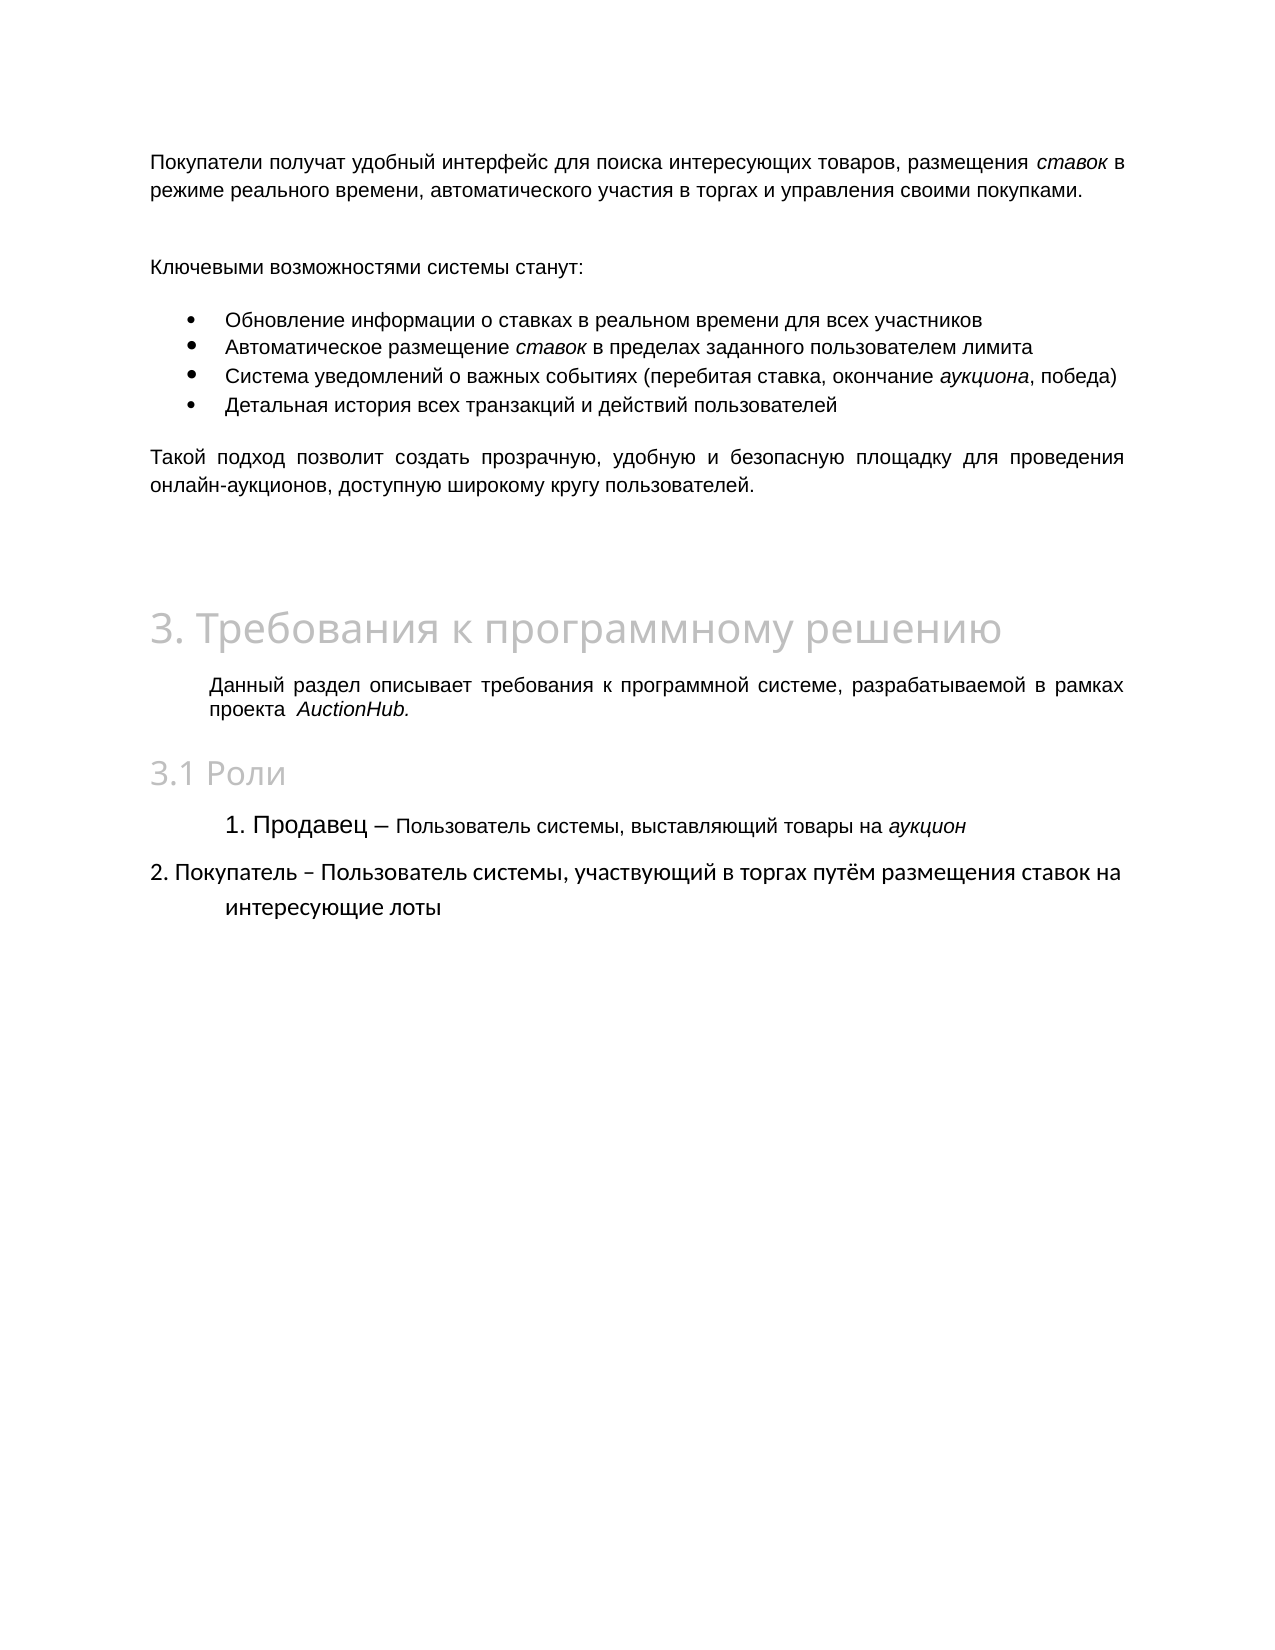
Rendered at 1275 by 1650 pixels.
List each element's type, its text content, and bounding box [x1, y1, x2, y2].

text Покупатели получат удобный интерфейс для поиска интересующих товаров, размещения ставок в режиме реального времени, автоматического участия в торгах и управления своими покупками. [150, 150, 1125, 201]
subtitle 3.1 Роли [150, 750, 1125, 795]
list Обновление информации о ставках в реальном времени для всех участников [187, 307, 1125, 332]
list Детальная история всех транзакций и действий пользователей [187, 393, 1125, 417]
list Автоматическое размещение ставок в пределах заданного пользователем лимита [187, 335, 1125, 360]
list Система уведомлений о важных событиях (перебитая ставка, окончание аукциона, победа) [187, 364, 1125, 389]
text Ключевыми возможностями системы станут: [150, 255, 1125, 279]
text 1. Продавец – Пользователь системы, выставляющий товары на аукцион [150, 810, 1125, 839]
text Такой подход позволит создать прозрачную, удобную и безопасную площадку для проведения онлайн-аукционов, доступную широкому кругу пользователей. [150, 445, 1125, 497]
subtitle 3. Требования к программному решению [150, 599, 1125, 656]
text Данный раздел описывает требования к программной системе, разрабатываемой в рамках проекта AuctionHub. [209, 673, 1125, 721]
text 2. Покупатель – Пользователь системы, участвующий в торгах путём размещения ставок на интересующие лоты [150, 856, 1125, 921]
